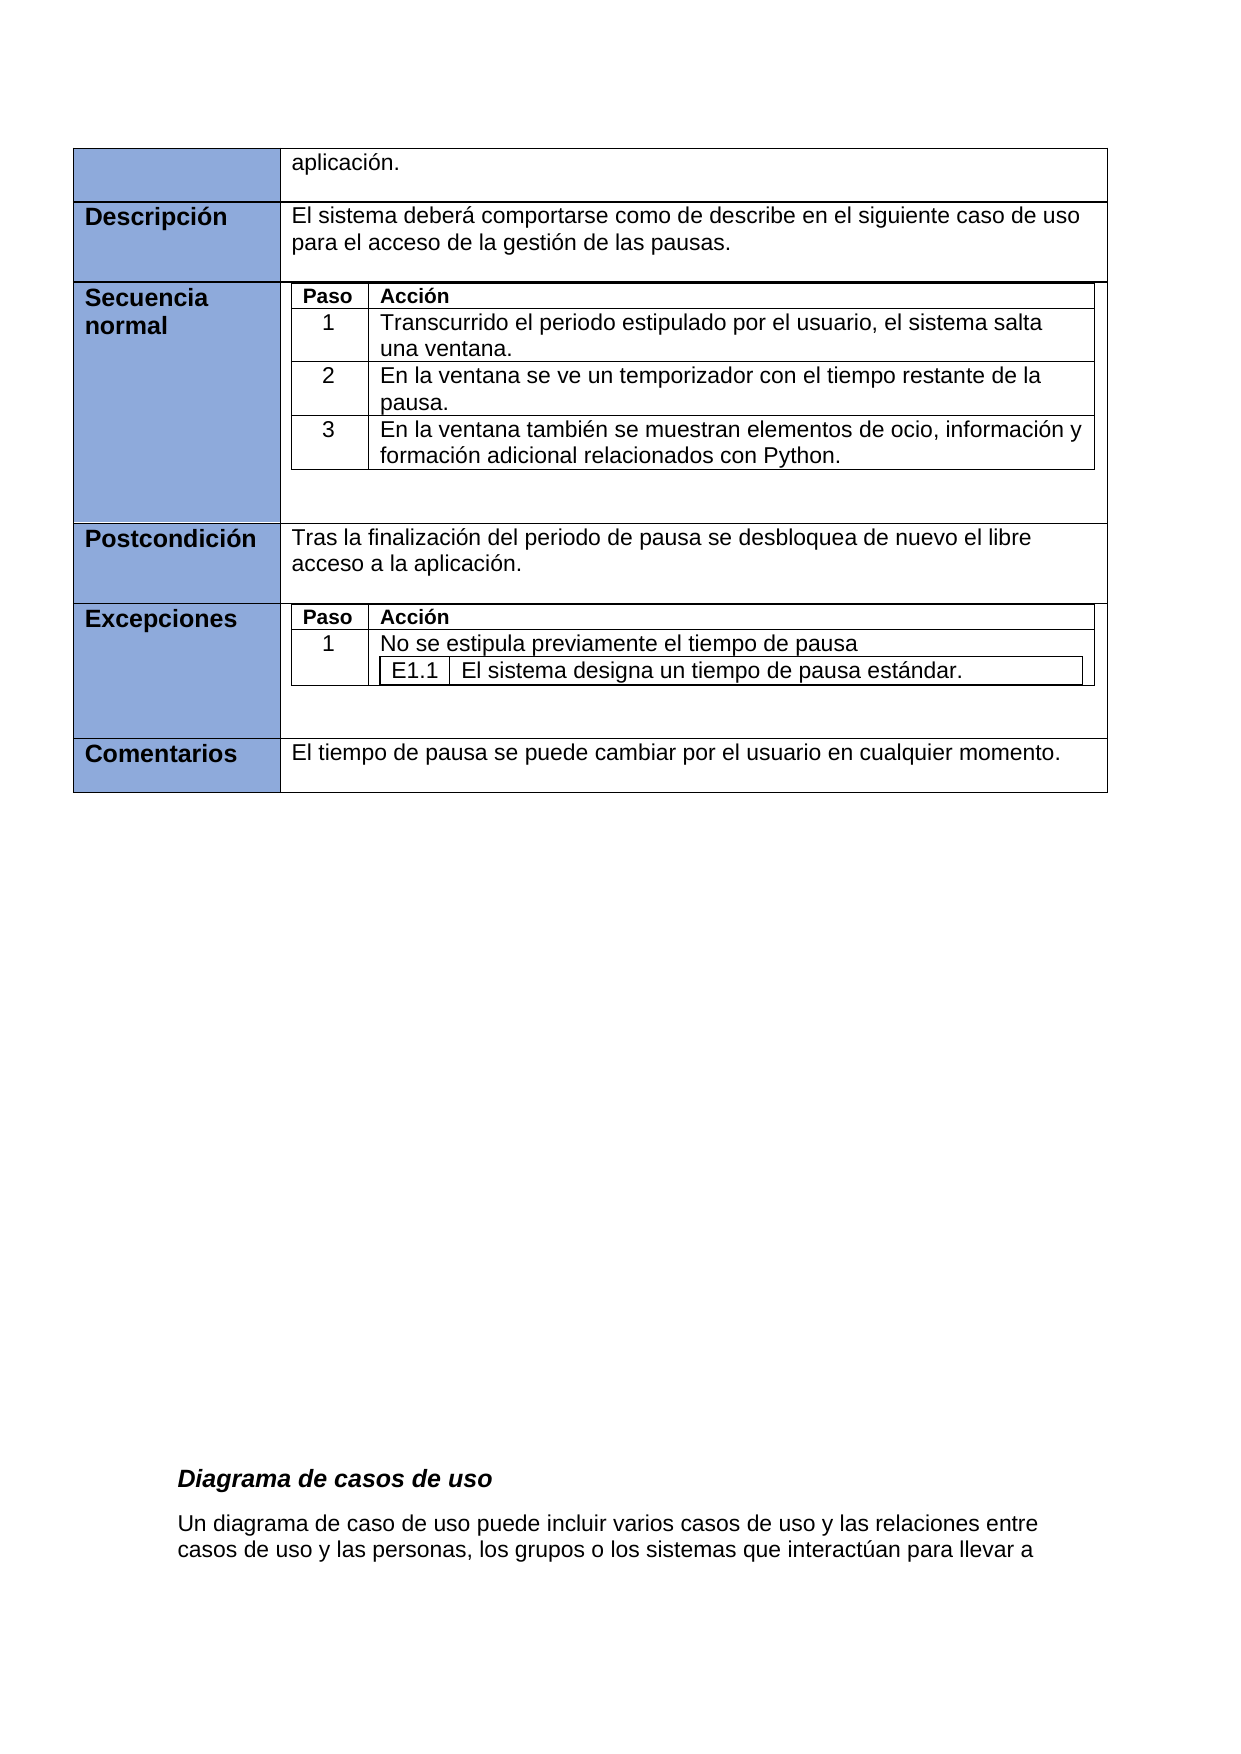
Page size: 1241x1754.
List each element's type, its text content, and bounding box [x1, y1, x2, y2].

table_cell No se estipula previamente el tiempo de pausa [369, 630, 1094, 684]
table_cell Excepciones [74, 604, 280, 738]
table_cell [74, 149, 280, 201]
text Un diagrama de caso de uso puede incluir varios casos de uso y las relaciones entre casos de uso y las personas, los grupos o los sistemas que interactúan para llevar a [177, 1509, 1063, 1562]
table_cell 1 [292, 630, 368, 684]
table_cell [281, 604, 1107, 738]
table_cell 3 [292, 416, 368, 469]
table_cell [281, 283, 1107, 522]
table_header Acción [369, 605, 1094, 629]
table_cell Comentarios [74, 739, 280, 792]
table_cell En la ventana también se muestran elementos de ocio, información y formación adicional relacionados con Python. [369, 416, 1094, 469]
table_header Paso [292, 284, 368, 307]
table_cell Transcurrido el periodo estipulado por el usuario, el sistema salta una ventana. [369, 309, 1094, 361]
table_header Paso [292, 605, 368, 629]
table_cell Tras la finalización del periodo de pausa se desbloquea de nuevo el libre acceso a la aplicación. [281, 524, 1107, 603]
table_cell 1 [292, 309, 368, 361]
table_header Acción [369, 284, 1094, 307]
table_cell En la ventana se ve un temporizador con el tiempo restante de la pausa. [369, 362, 1094, 415]
table_header E1.1 [381, 657, 449, 683]
table_cell aplicación. [281, 149, 1107, 201]
table_cell Secuencia normal [74, 283, 280, 522]
text Diagrama de casos de uso [177, 1464, 1063, 1493]
table_cell Postcondición [74, 524, 280, 603]
table_header El sistema designa un tiempo de pausa estándar. [450, 657, 1082, 683]
table_cell El tiempo de pausa se puede cambiar por el usuario en cualquier momento. [281, 739, 1107, 792]
table_cell 2 [292, 362, 368, 415]
table_cell El sistema deberá comportarse como de describe en el siguiente caso de uso para el acceso de la gestión de las pausas. [281, 203, 1107, 281]
table_cell Descripción [74, 203, 280, 281]
